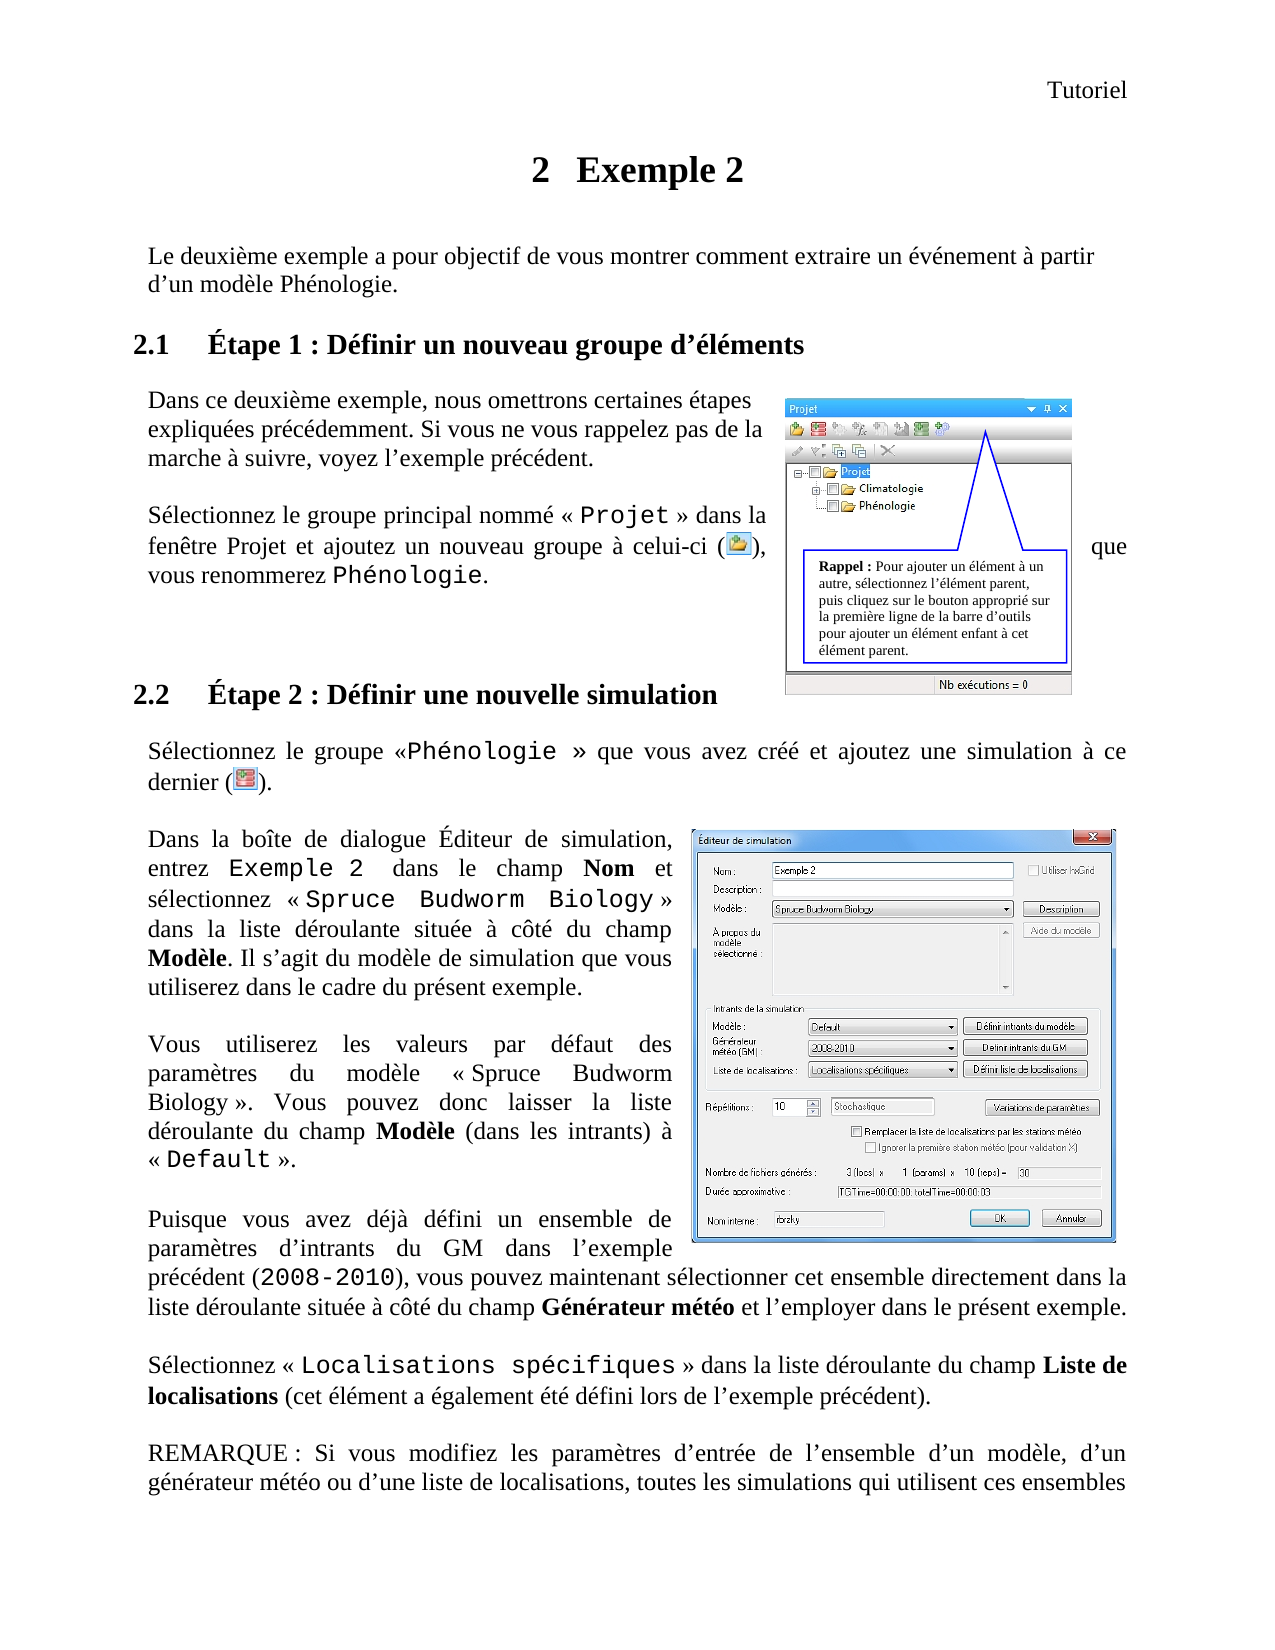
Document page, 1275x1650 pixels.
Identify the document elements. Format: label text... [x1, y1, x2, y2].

text REMARQUE : Si vous modifiez les paramètres d’entrée de l’ensemble d’un modèle, d’un générateur météo ou d’une liste de localisations, toutes les simulations qui utilisent ces ensembles [148, 1438, 1127, 1496]
text Vous utiliserez les valeurs par défaut des paramètres du modèle « Spruce Budworm Biology ». Vous pouvez donc laisser la liste déroulante du champ Modèle (dans les intrants) à « Default ». [148, 1029, 691, 1175]
picture [233, 767, 258, 790]
text Puisque vous avez déjà défini un ensemble de paramètres d’intrants du GM dans l’exemple précédent (2008-2010), vous pouvez maintenant sélectionner cet ensemble directement dans la liste déroulante située à côté du champ Générateur météo et l’employer dans le présent exemple. [148, 1204, 1127, 1321]
text Dans ce deuxième exemple, nous omettrons certaines étapes expliquées précédemment. Si vous ne vous rappelez pas de la marche à suivre, voyez l’exemple précédent. [148, 386, 1127, 472]
text Sélectionnez le groupe principal nommé « Projet » dans la fenêtre Projet et ajoutez un nouveau groupe à celui-ci (), que vous renommerez Phénologie. [148, 501, 785, 591]
picture [785, 398, 1072, 695]
picture [691, 829, 1117, 1243]
subtitle Exemple 2 [148, 148, 1127, 191]
subtitle Étape 1 : Définir un nouveau groupe d’éléments [133, 327, 1127, 361]
picture [726, 532, 752, 555]
text Sélectionnez le groupe principal nommé « Projet » dans la fenêtre Projet et ajoutez un nouveau groupe à celui-ci (), que vous renommerez Phénologie. [1072, 501, 1127, 591]
text Sélectionnez le groupe «Phénologie » que vous avez créé et ajoutez une simulation à ce dernier (). [148, 736, 1127, 795]
text Sélectionnez « Localisations spécifiques » dans la liste déroulante du champ Liste de localisations (cet élément a également été défini lors de l’exemple précédent). [148, 1350, 1127, 1409]
subtitle Étape 2 : Définir une nouvelle simulation [133, 677, 1127, 711]
text Dans la boîte de dialogue Éditeur de simulation, entrez Exemple 2 dans le champ Nom et sélectionnez « Spruce Budworm Biology » dans la liste déroulante située à côté du champ Modèle. Il s’agit du modèle de simulation que vous utiliserez dans le cadre du présent exemple. [148, 824, 1127, 1001]
text Le deuxième exemple a pour objectif de vous montrer comment extraire un événement à partir d’un modèle Phénologie. [148, 241, 1127, 298]
